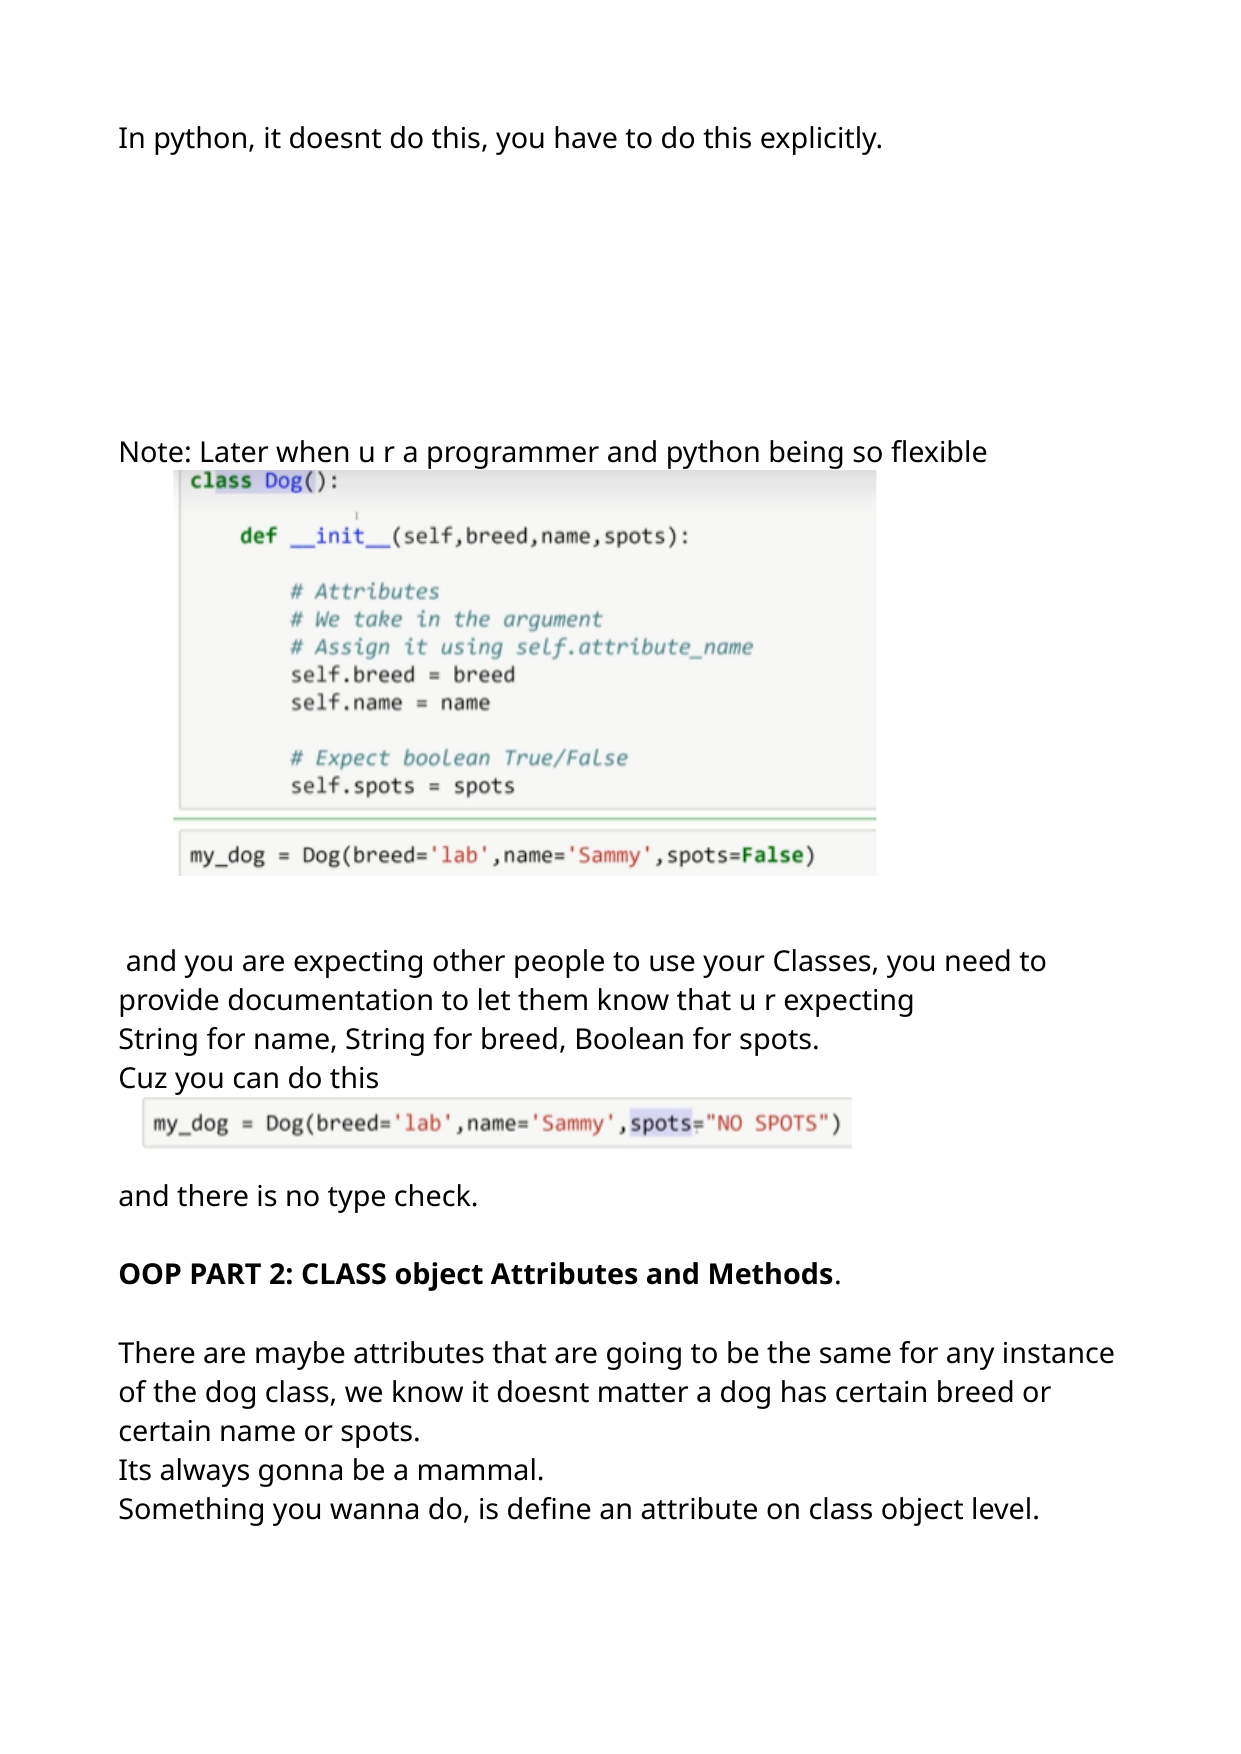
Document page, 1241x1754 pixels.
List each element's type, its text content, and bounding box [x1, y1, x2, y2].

text Something you wanna do, is define an attribute on class object level. [118, 1489, 1122, 1528]
text Note: Later when u r a programmer and python being so flexible [118, 431, 1122, 471]
text String for name, String for breed, Boolean for spots. [118, 1019, 1122, 1058]
text OOP PART 2: CLASS object Attributes and Methods. [118, 1254, 1122, 1293]
text and you are expecting other people to use your Classes, you need to provide documentation to let them know that u r expecting [118, 941, 1122, 1019]
text and there is no type check. [118, 1176, 1122, 1215]
text Cuz you can do this [118, 1058, 1122, 1097]
text There are maybe attributes that are going to be the same for any instance of the dog class, we know it doesnt matter a dog has certain breed or certain name or spots. [118, 1332, 1122, 1450]
picture [173, 470, 877, 876]
picture [138, 1097, 853, 1151]
text In python, it doesnt do this, you have to do this explicitly. [118, 118, 1122, 157]
text Its always gonna be a mammal. [118, 1450, 1122, 1489]
